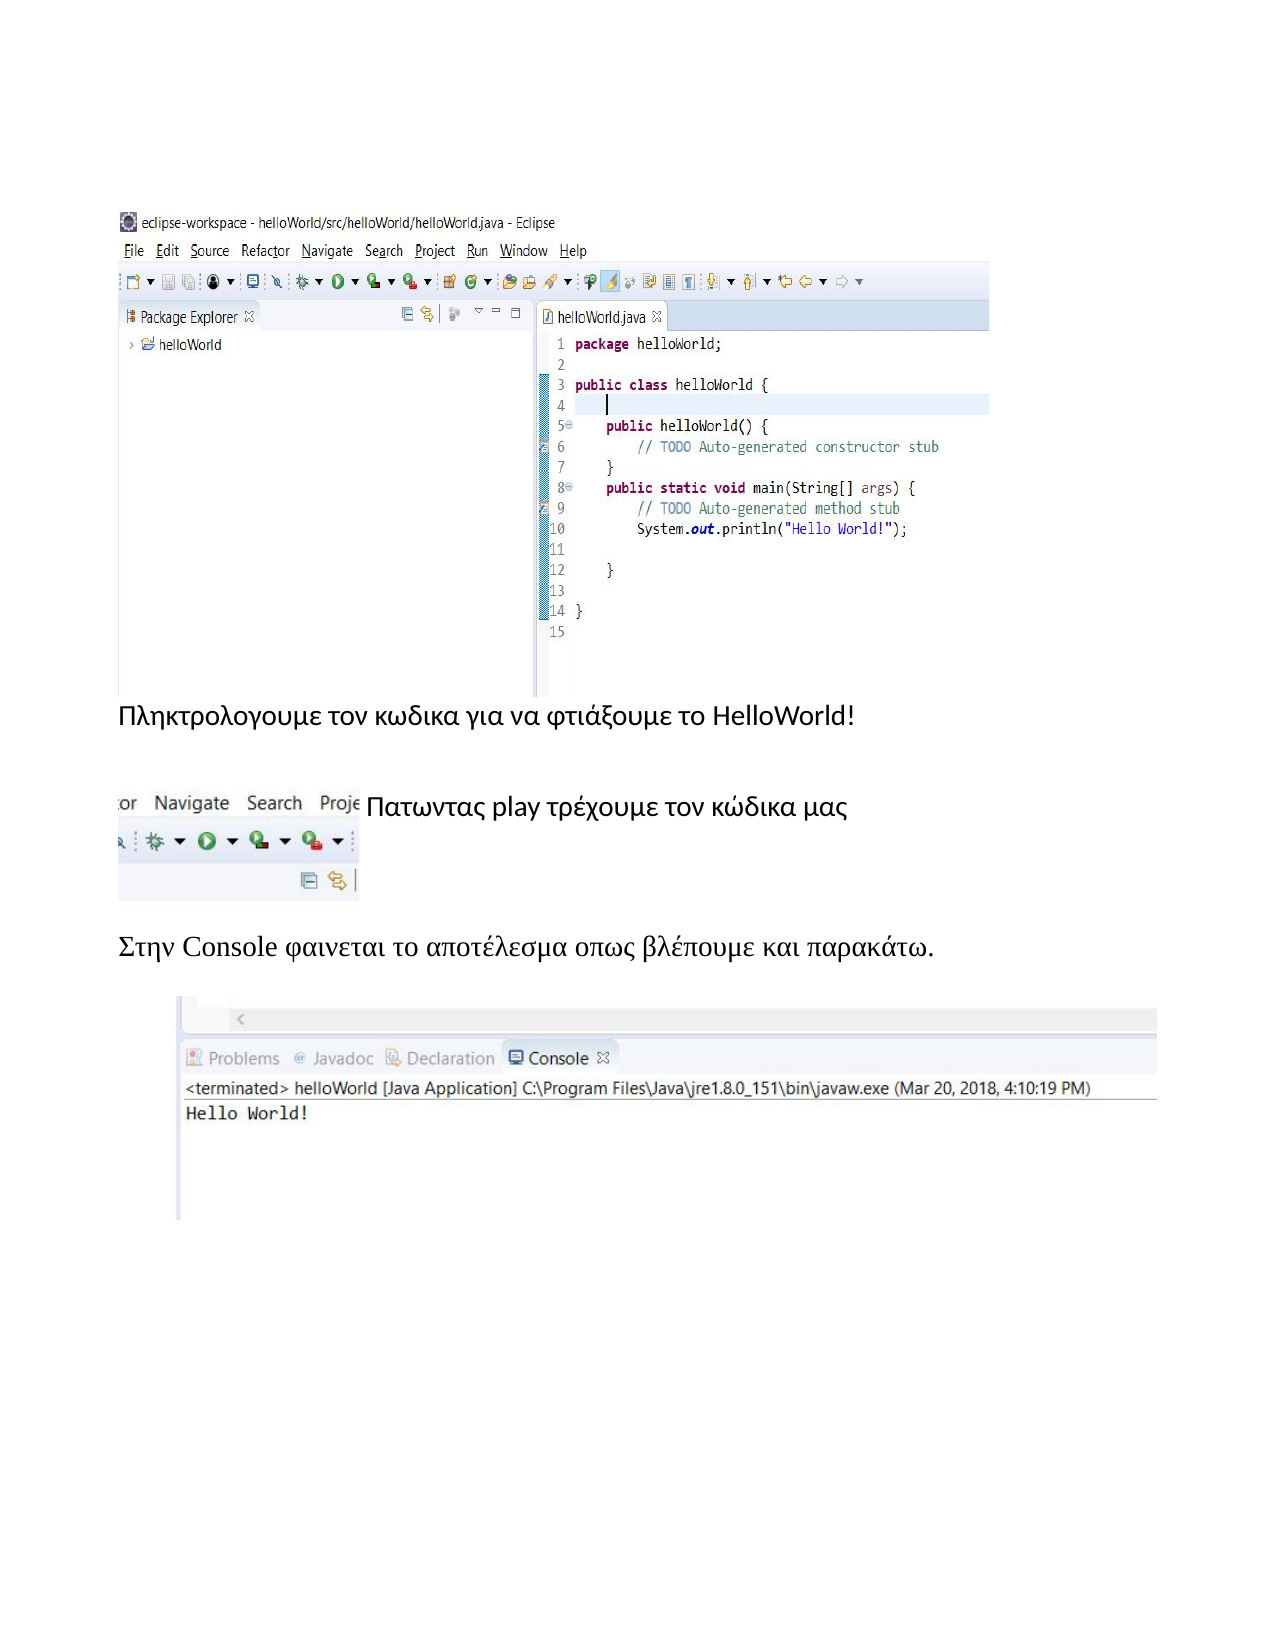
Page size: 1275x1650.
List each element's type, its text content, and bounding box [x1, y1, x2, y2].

picture [118, 209, 990, 697]
text Πατωντας play τρέχουμε τον κώδικα μας [360, 788, 1157, 823]
text Στην Console φαινεται το αποτέλεσμα οπως βλέπουμε και παρακάτω. [118, 929, 1157, 963]
picture [118, 787, 360, 919]
text Πληκτρολογουμε τον κωδικα για να φτιάξουμε το HelloWorld! [118, 209, 1157, 732]
picture [118, 996, 1157, 1220]
